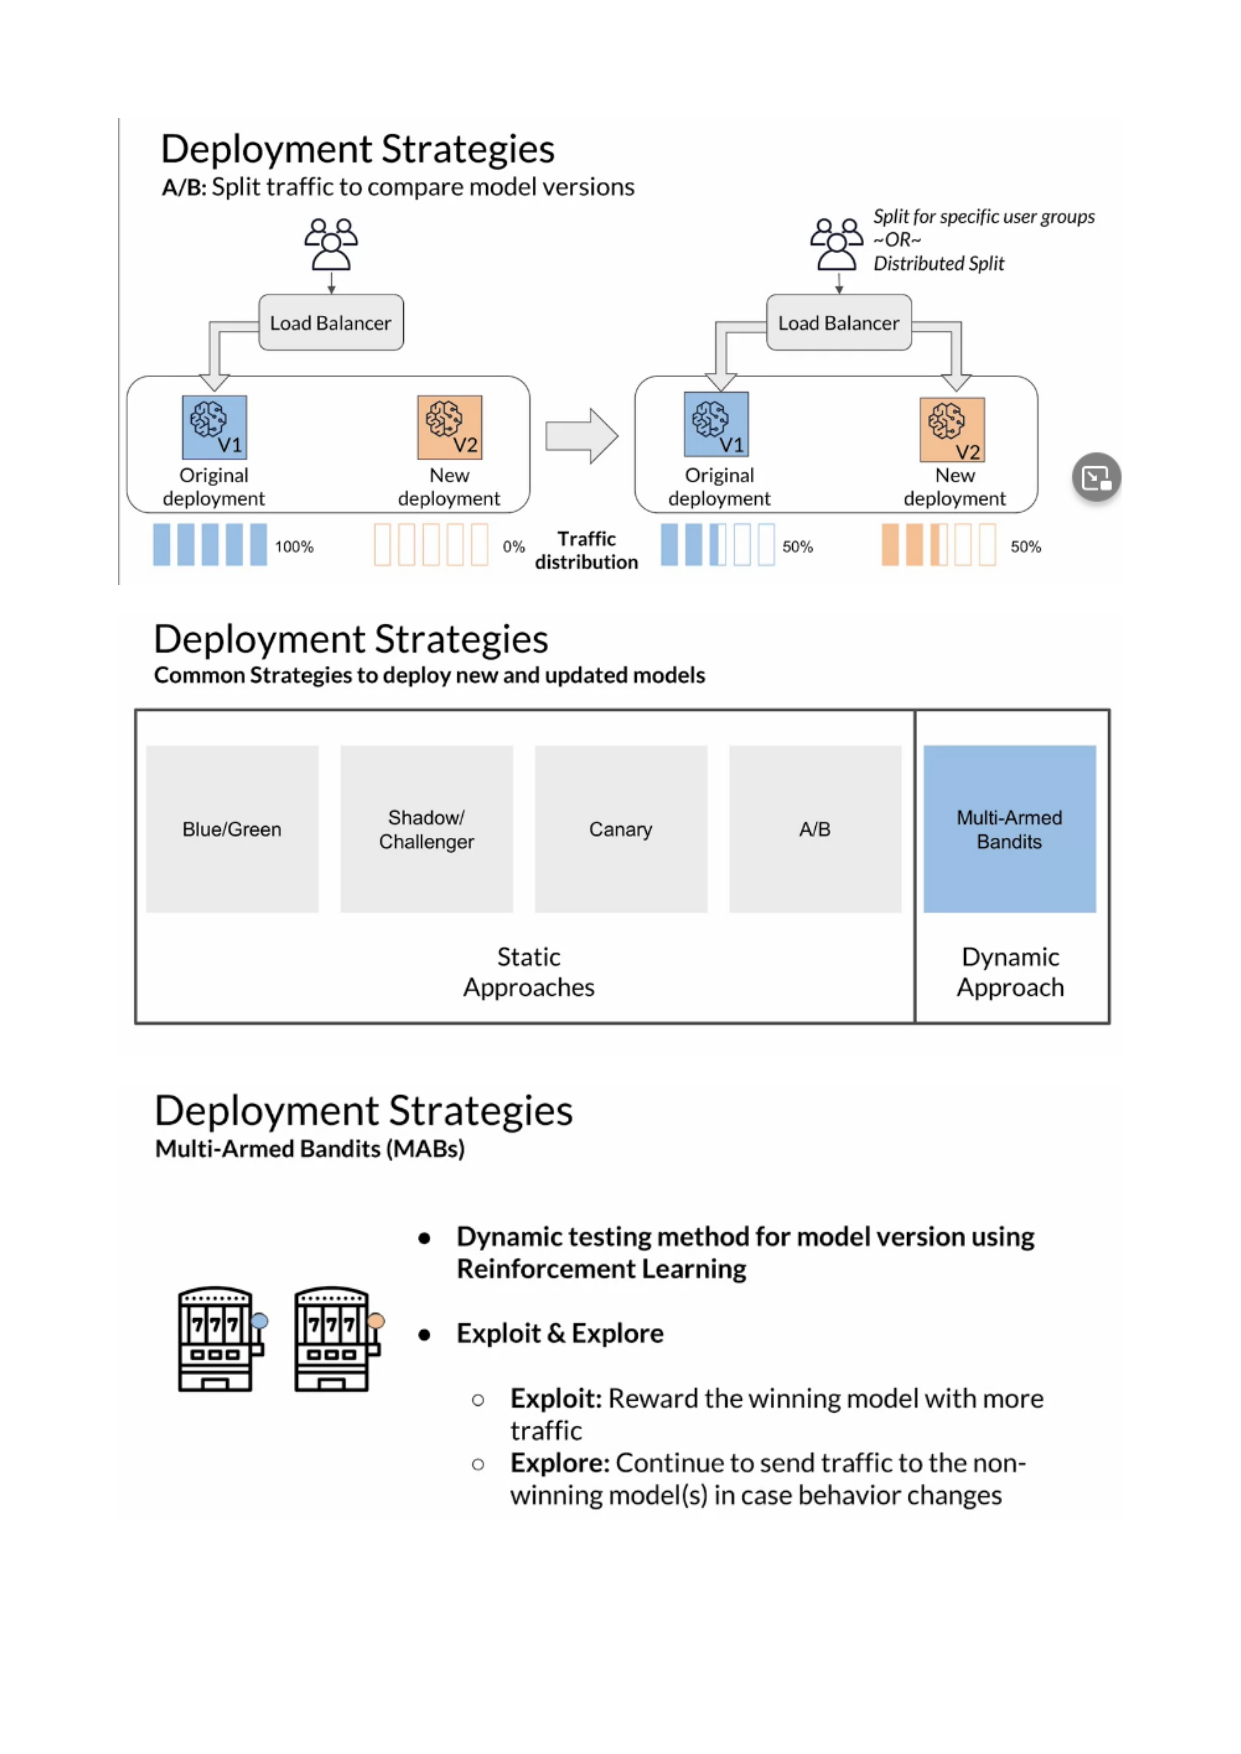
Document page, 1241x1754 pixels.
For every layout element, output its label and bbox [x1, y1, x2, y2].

picture [118, 613, 1123, 1056]
picture [118, 1084, 1123, 1520]
picture [118, 118, 1123, 585]
